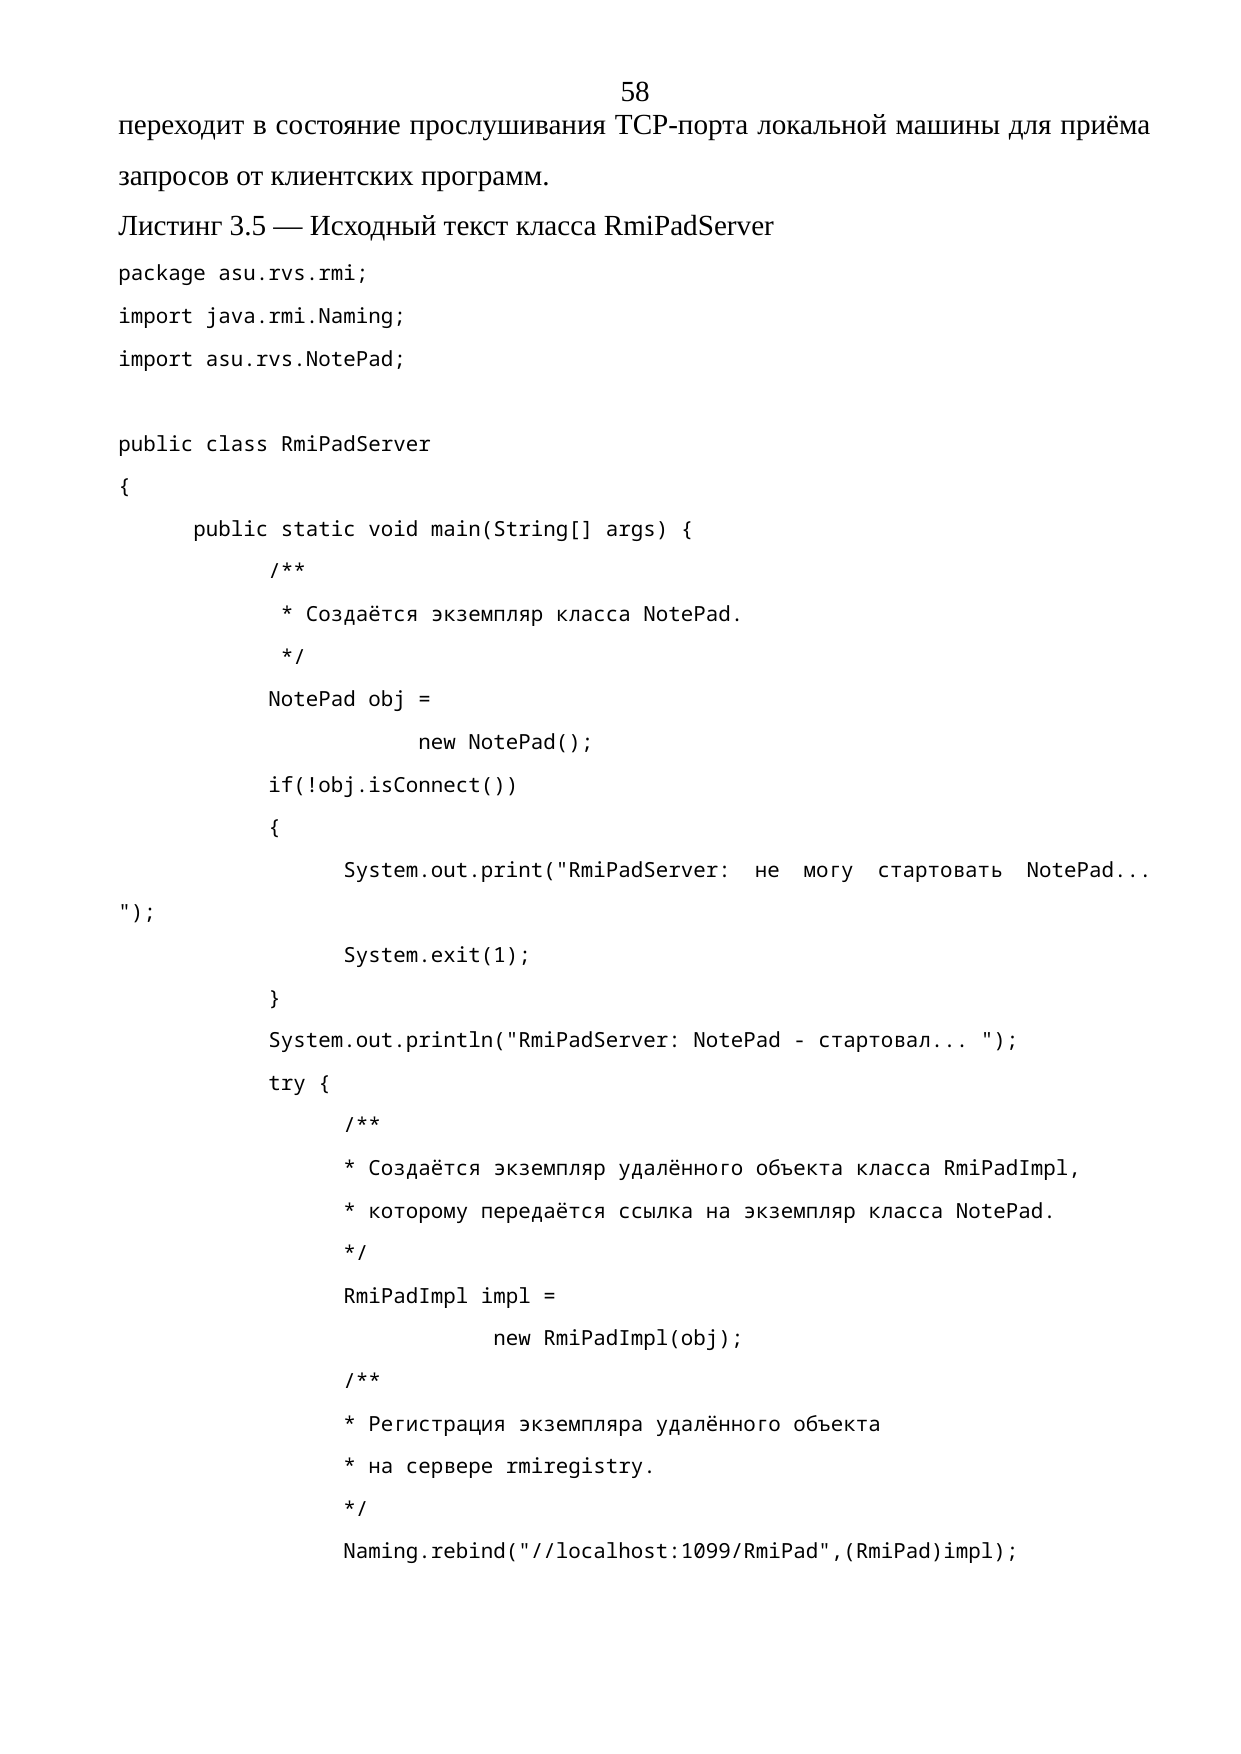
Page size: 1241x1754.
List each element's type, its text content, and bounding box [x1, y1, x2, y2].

text package asu.rvs.rmi; [118, 258, 1152, 287]
text переходит в состояние прослушивания TCP-порта локальной машины для приёма запросов от клиентских программ. [118, 107, 1152, 191]
text System.exit(1); [118, 940, 1152, 968]
text * Регистрация экземпляра удалённого объекта [118, 1409, 1152, 1437]
text Листинг 3.5 — Исходный текст класса RmiPadServer [118, 208, 1152, 242]
text /** [118, 557, 1152, 585]
text * Создаётся экземпляр удалённого объекта класса RmiPadImpl, [118, 1153, 1152, 1182]
text /** [118, 1366, 1152, 1394]
text } [118, 983, 1152, 1011]
text * на сервере rmiregistry. [118, 1451, 1152, 1480]
text */ [118, 1238, 1152, 1267]
text try { [118, 1068, 1152, 1096]
text * Создаётся экземпляр класса NotePad. [118, 599, 1152, 628]
text */ [118, 642, 1152, 670]
text new NotePad(); [118, 727, 1152, 756]
text public static void main(String[] args) { [118, 514, 1152, 542]
text Naming.rebind("//localhost:1099/RmiPad",(RmiPad)impl); [118, 1537, 1152, 1565]
text { [118, 812, 1152, 841]
text System.out.println("RmiPadServer: NotePad - стартовал... "); [118, 1025, 1152, 1054]
text System.out.print("RmiPadServer: не могу стартовать NotePad... "); [118, 855, 1152, 926]
text * которому передаётся ссылка на экземпляр класса NotePad. [118, 1196, 1152, 1224]
text /** [118, 1111, 1152, 1139]
text new RmiPadImpl(obj); [118, 1323, 1152, 1352]
text { [118, 471, 1152, 500]
text RmiPadImpl impl = [118, 1281, 1152, 1309]
text NotePad obj = [118, 684, 1152, 713]
text */ [118, 1494, 1152, 1522]
text import java.rmi.Naming; [118, 301, 1152, 329]
text import asu.rvs.NotePad; [118, 344, 1152, 372]
text public class RmiPadServer [118, 429, 1152, 457]
text if(!obj.isConnect()) [118, 770, 1152, 798]
